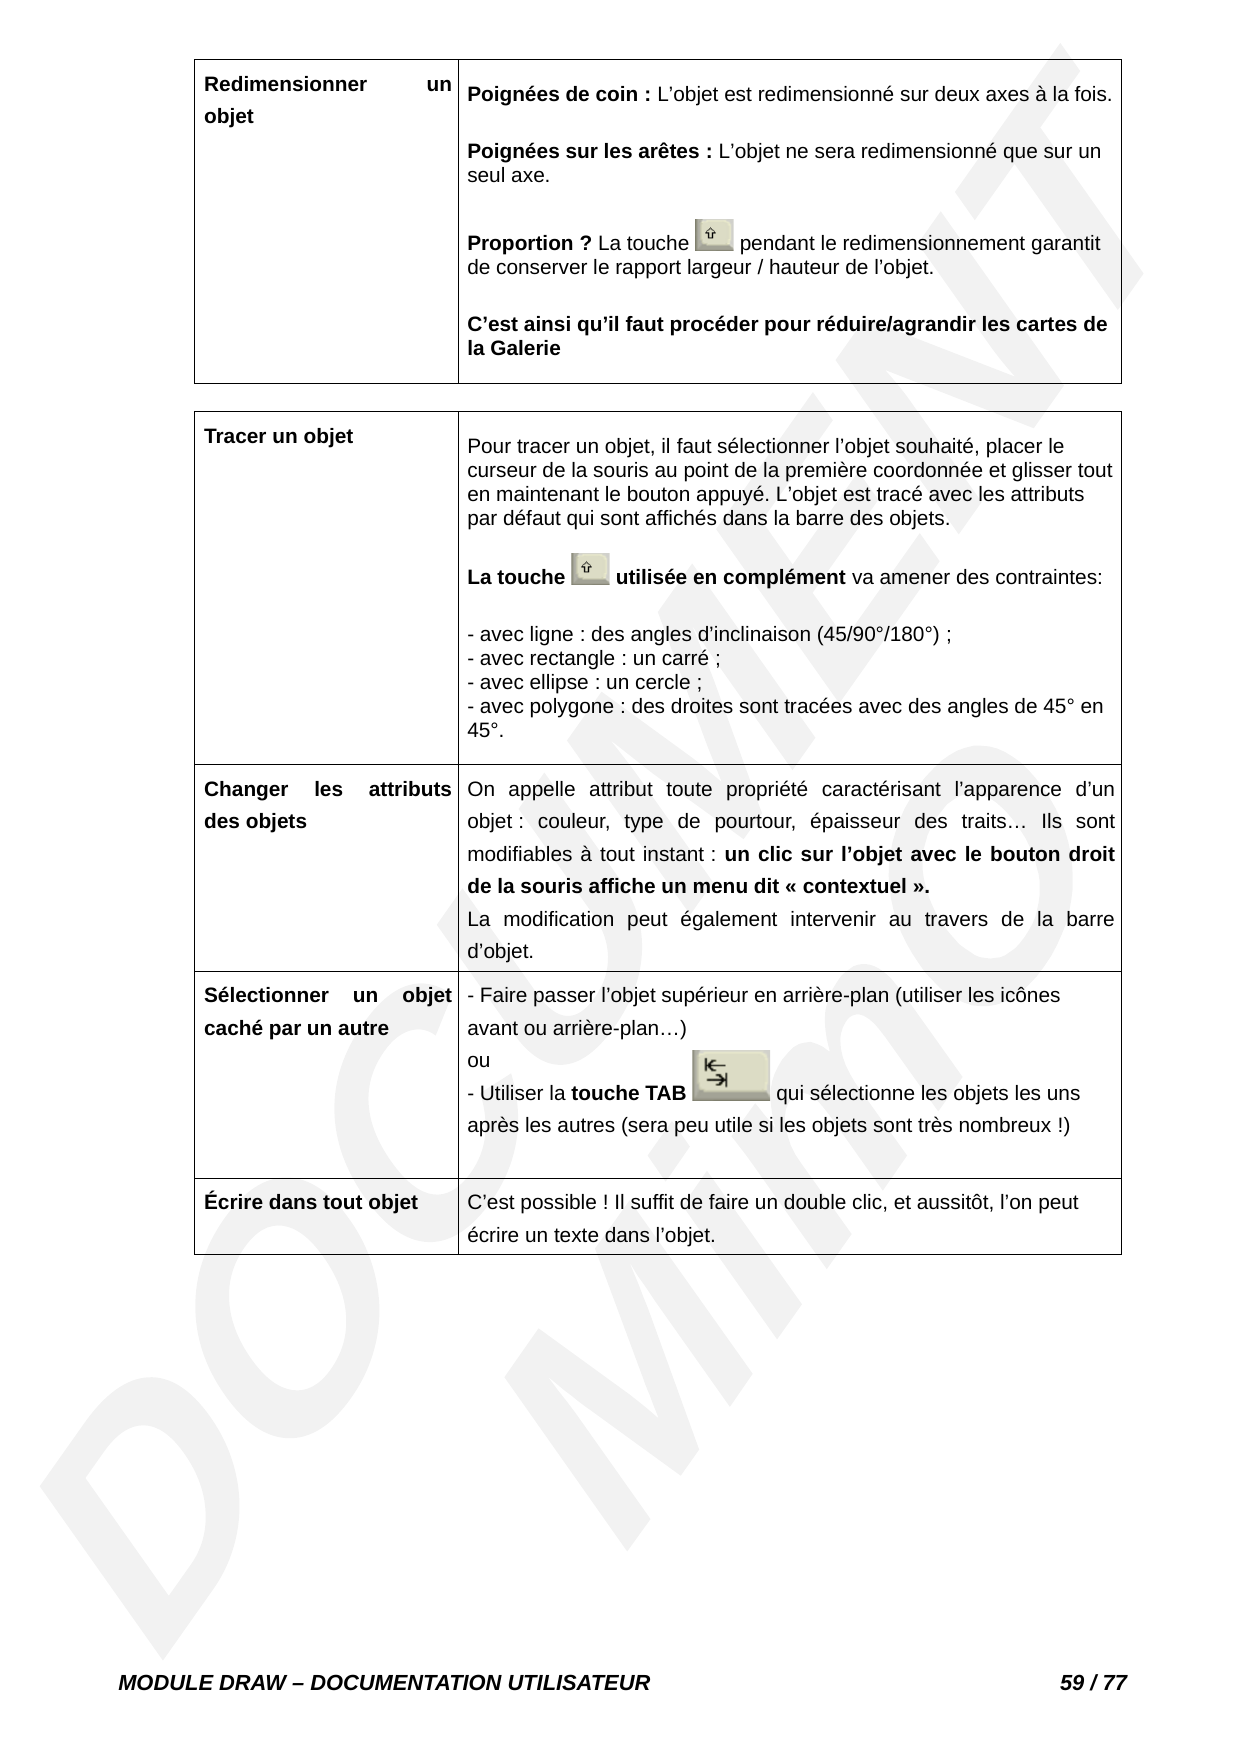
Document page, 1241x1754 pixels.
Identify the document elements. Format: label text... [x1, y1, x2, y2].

table_cell On appelle attribut toute propriété caractérisant l’apparence d’un objet : couleur, type de pourtour, épaisseur des traits… Ils sont modifiables à tout instant : un clic sur l’objet avec le bouton droit de la souris affiche un menu dit « contextuel ». La modification peut également intervenir au travers de la barre d’objet. [459, 765, 1121, 971]
picture [571, 553, 610, 585]
table_cell Redimensionner un objet [195, 60, 458, 382]
table_cell C’est possible ! Il suffit de faire un double clic, et aussitôt, l’on peut écrire un texte dans l’objet. [459, 1179, 1121, 1254]
picture [692, 1050, 771, 1101]
picture [695, 219, 734, 251]
table_cell Poignées de coin : L’objet est redimensionné sur deux axes à la fois. Poignées sur les arêtes : L’objet ne sera redimensionné que sur un seul axe. Proportion ? La touche pendant le redimensionnement garantit de conserver le rapport largeur / hauteur de l’objet. C’est ainsi qu’il faut procéder pour réduire/agrandir les cartes de la Galerie [459, 60, 1121, 382]
table_cell Changer les attributs des objets [195, 765, 458, 971]
table_cell - Faire passer l’objet supérieur en arrière-plan (utiliser les icônes avant ou arrière-plan…) ou - Utiliser la touche TAB qui sélectionne les objets les uns après les autres (sera peu utile si les objets sont très nombreux !) [459, 972, 1121, 1178]
table_cell Sélectionner un objet caché par un autre [195, 972, 458, 1178]
table_cell Écrire dans tout objet [195, 1179, 458, 1254]
table_header Pour tracer un objet, il faut sélectionner l’objet souhaité, placer le curseur de la souris au point de la première coordonnée et glisser tout en maintenant le bouton appuyé. L’objet est tracé avec les attributs par défaut qui sont affichés dans la barre des objets. La touche utilisée en complément va amener des contraintes: - avec ligne : des angles d’inclinaison (45/90°/180°) ; - avec rectangle : un carré ; - avec ellipse : un cercle ; - avec polygone : des droites sont tracées avec des angles de 45° en 45°. [459, 412, 1121, 764]
table_header Tracer un objet [195, 412, 458, 764]
